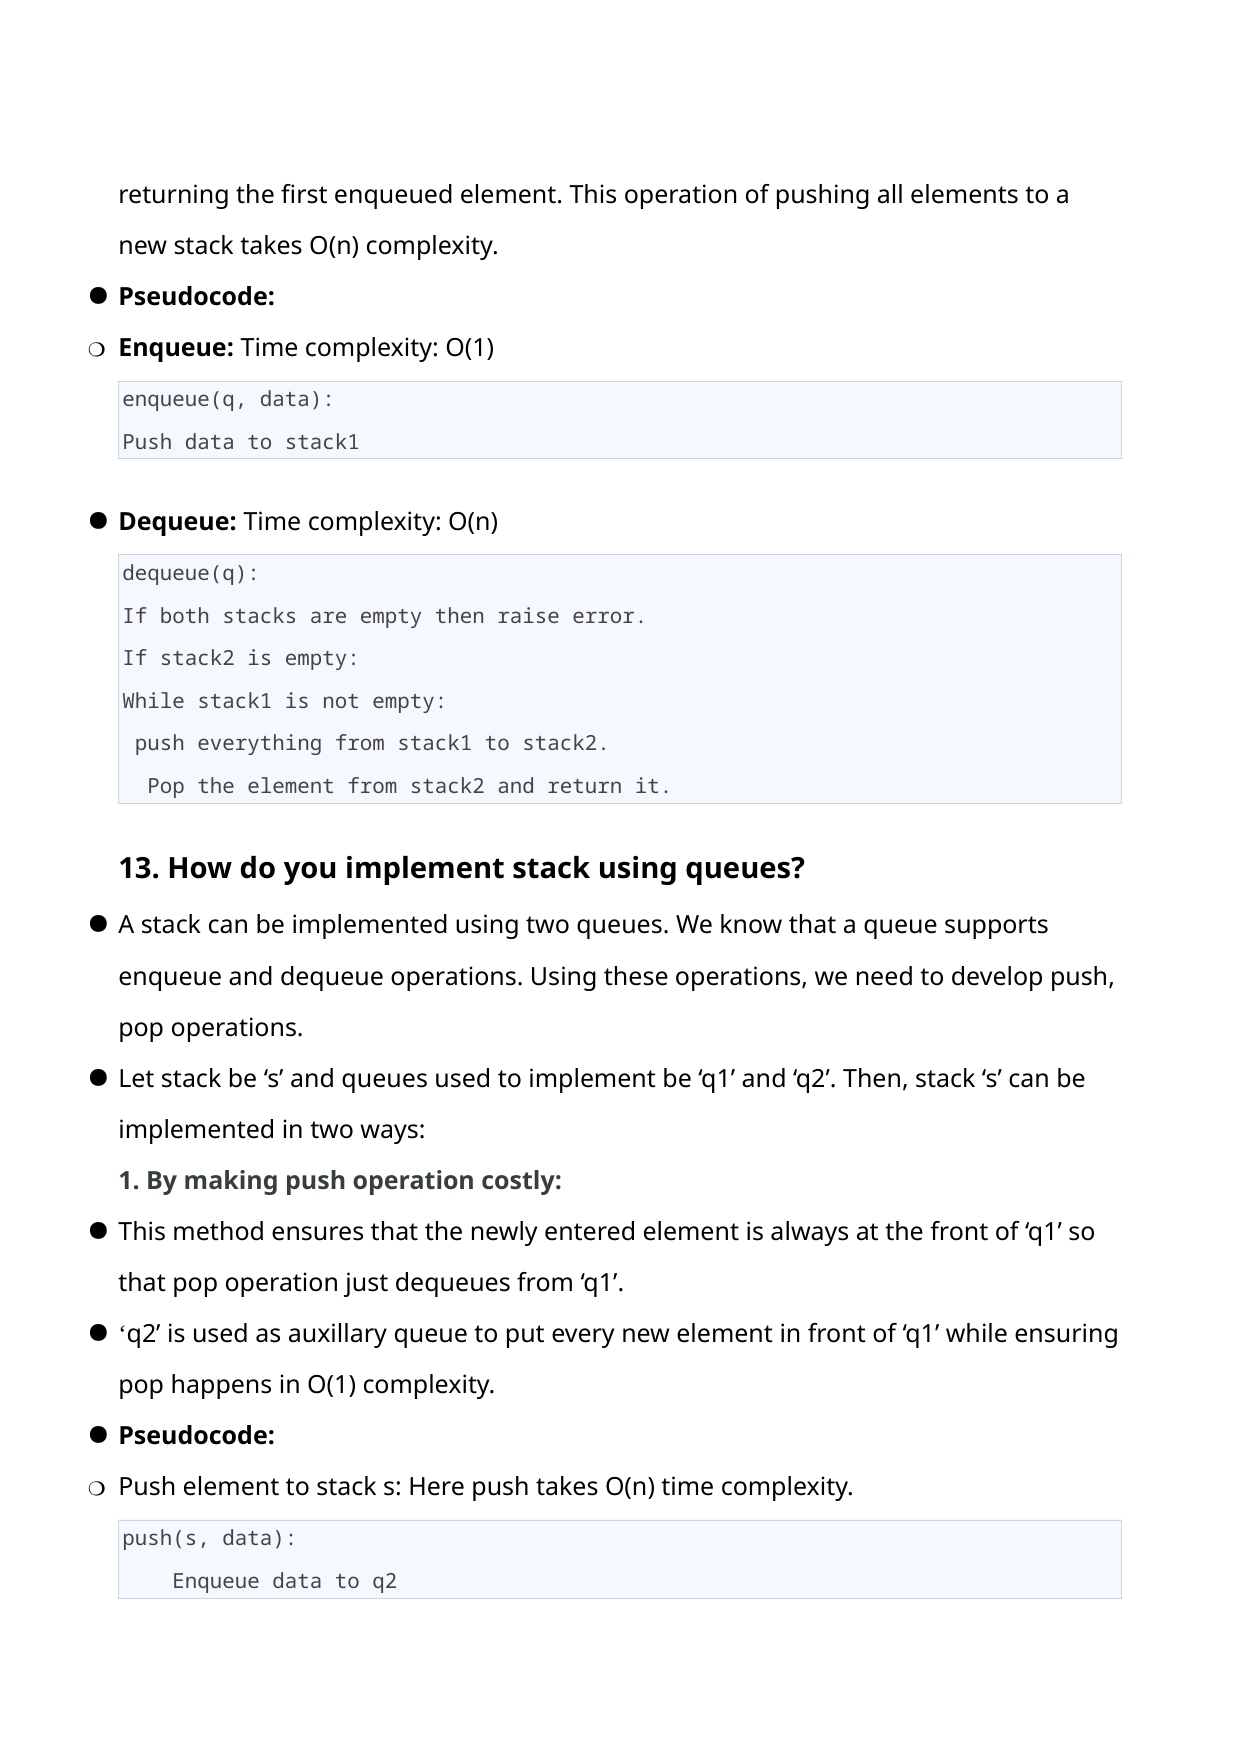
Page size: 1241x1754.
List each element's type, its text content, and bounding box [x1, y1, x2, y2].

list A stack can be implemented using two queues. We know that a queue supports enqueue and dequeue operations. Using these operations, we need to develop push, pop operations. [118, 907, 1122, 1043]
text If stack2 is empty: [119, 639, 1121, 672]
text While stack1 is not empty: [119, 682, 1121, 714]
text 1. By making push operation costly: [118, 1162, 1122, 1196]
text If both stacks are empty then raise error. [119, 597, 1121, 629]
text enqueue(q, data): [119, 382, 1121, 413]
text push(s, data): [119, 1521, 1121, 1552]
list Enqueue: Time complexity: O(1) [118, 329, 1122, 363]
text Pop the element from stack2 and return it. [119, 767, 1121, 803]
list returning the first enqueued element. This operation of pushing all elements to a new stack takes O(n) complexity. [118, 176, 1122, 261]
list Dequeue: Time complexity: O(n) [118, 503, 1122, 537]
list This method ensures that the newly entered element is always at the front of ‘q1’ so that pop operation just dequeues from ‘q1’. [118, 1213, 1122, 1298]
list Push element to stack s: Here push takes O(n) time complexity. [118, 1468, 1122, 1503]
text Push data to stack1 [119, 423, 1121, 458]
subtitle 13. How do you implement stack using queues? [118, 848, 1122, 887]
list ‘q2’ is used as auxillary queue to put every new element in front of ‘q1’ while ensuring pop happens in O(1) complexity. [118, 1315, 1122, 1401]
list Pseudocode: [118, 1417, 1122, 1452]
text dequeue(q): [119, 555, 1121, 587]
text push everything from stack1 to stack2. [119, 724, 1121, 757]
list Let stack be ‘s’ and queues used to implement be ‘q1’ and ‘q2’. Then, stack ‘s’ can be implemented in two ways: [118, 1060, 1122, 1145]
list Pseudocode: [118, 278, 1122, 312]
text Enqueue data to q2 [119, 1562, 1121, 1598]
